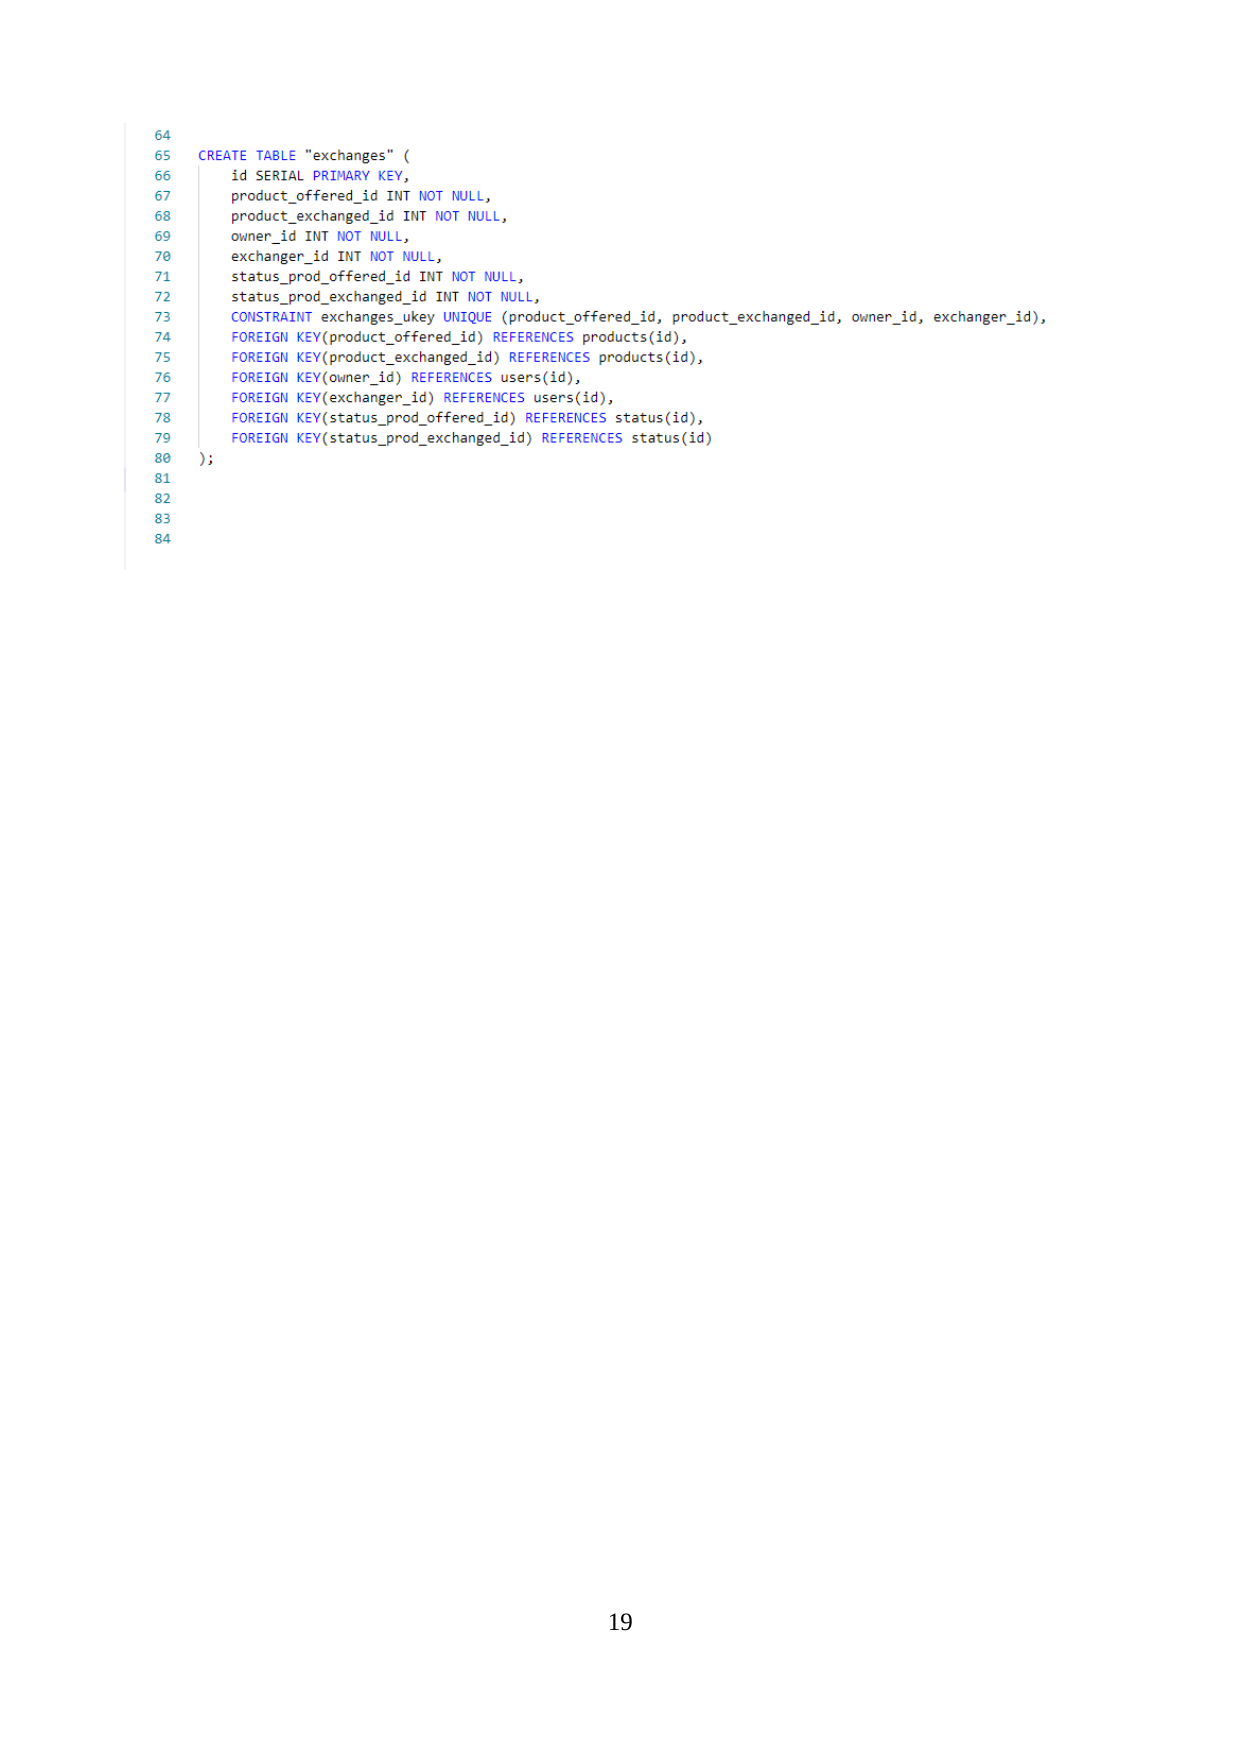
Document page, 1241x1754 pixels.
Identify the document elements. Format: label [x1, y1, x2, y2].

table_cell [118, 118, 1122, 604]
picture [123, 123, 1117, 570]
